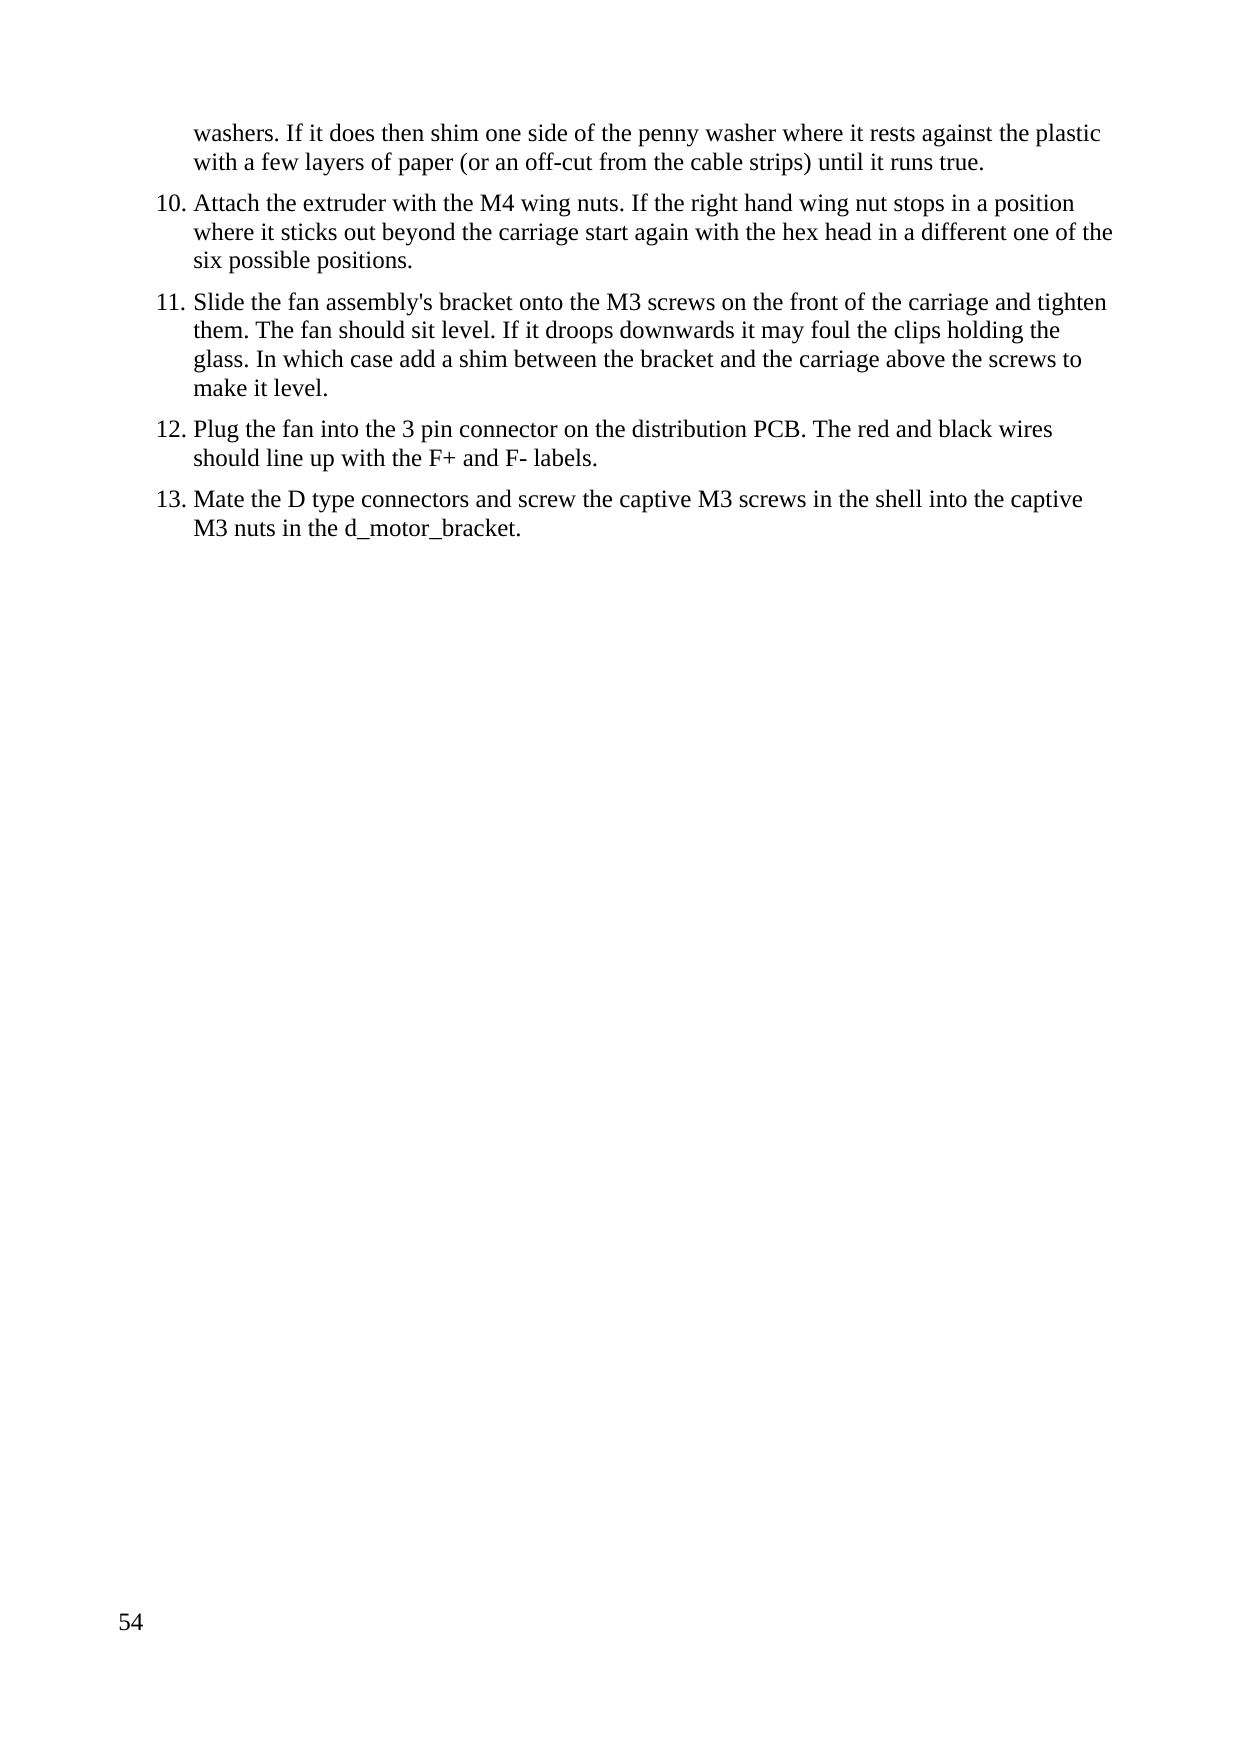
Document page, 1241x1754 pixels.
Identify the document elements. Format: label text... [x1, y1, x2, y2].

list washers. If it does then shim one side of the penny washer where it rests against the plastic with a few layers of paper (or an off-cut from the cable strips) until it runs true. [156, 118, 1122, 176]
list Slide the fan assembly's bracket onto the M3 screws on the front of the carriage and tighten them. The fan should sit level. If it droops downwards it may foul the clips holding the glass. In which case add a shim between the bracket and the carriage above the screws to make it level. [156, 287, 1122, 402]
list Plug the fan into the 3 pin connector on the distribution PCB. The red and black wires should line up with the F+ and F- labels. [156, 414, 1122, 472]
list Mate the D type connectors and screw the captive M3 screws in the shell into the captive M3 nuts in the d_motor_bracket. [156, 484, 1122, 542]
list Attach the extruder with the M4 wing nuts. If the right hand wing nut stops in a position where it sticks out beyond the carriage start again with the hex head in a different one of the six possible positions. [156, 188, 1122, 274]
